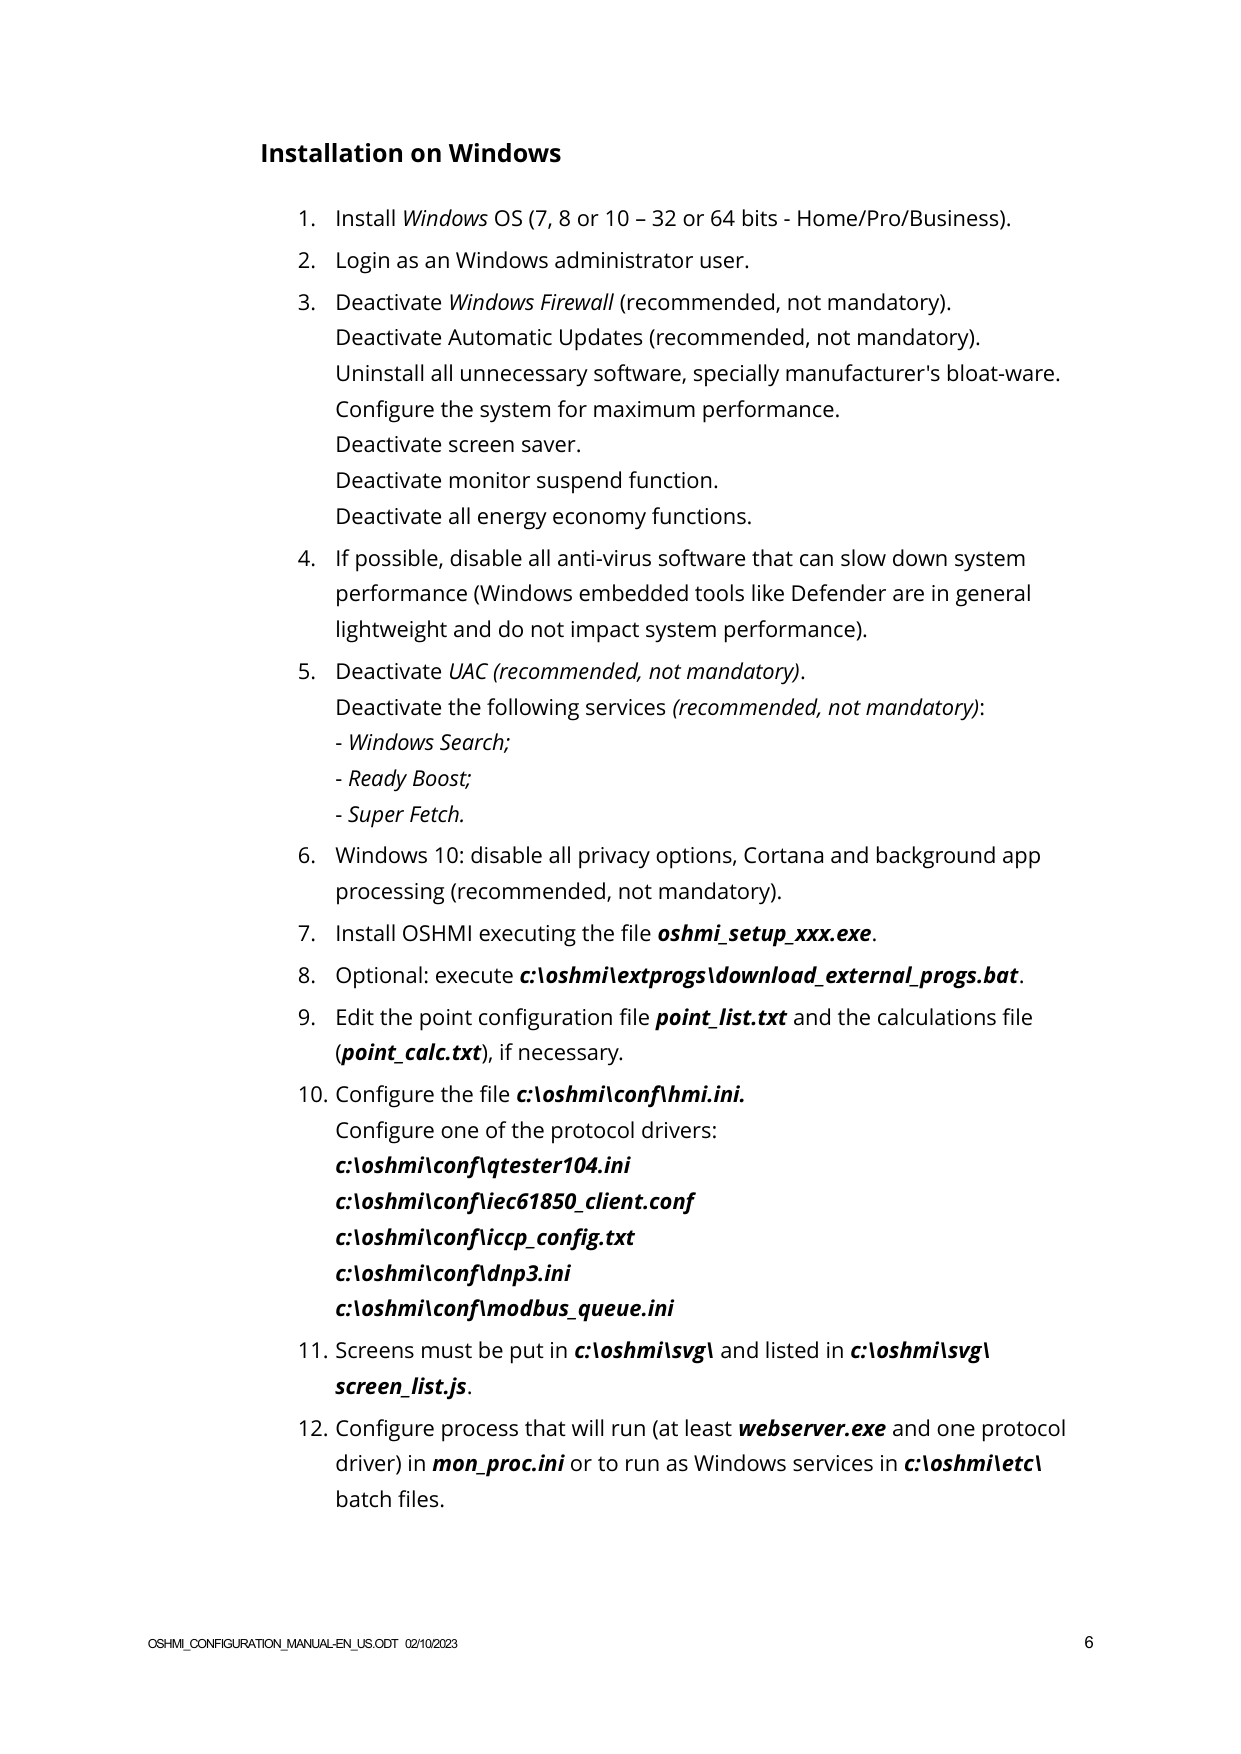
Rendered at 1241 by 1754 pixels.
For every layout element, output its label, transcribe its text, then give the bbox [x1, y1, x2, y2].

list Optional: execute c:\oshmi\extprogs\download_external_progs.bat. [298, 960, 1093, 989]
list Install Windows OS (7, 8 or 10 – 32 or 64 bits - Home/Pro/Business). [298, 203, 1093, 233]
list Configure the file c:\oshmi\conf\hmi.ini. Configure one of the protocol drivers: c:\oshmi\conf\qtester104.ini c:\oshmi\conf\iec61850_client.conf c:\oshmi\conf\iccp_config.txt c:\oshmi\conf\dnp3.ini c:\oshmi\conf\modbus_queue.ini [298, 1079, 1093, 1323]
list Login as an Windows administrator user. [298, 245, 1093, 274]
list Install OSHMI executing the file oshmi_setup_xxx.exe. [298, 918, 1093, 948]
list Windows 10: disable all privacy options, Cortana and background app processing (recommended, not mandatory). [298, 841, 1093, 906]
subtitle Installation on Windows [260, 136, 1093, 170]
list Deactivate Windows Firewall (recommended, not mandatory). Deactivate Automatic Updates (recommended, not mandatory). Uninstall all unnecessary software, specially manufacturer's bloat-ware. Configure the system for maximum performance. Deactivate screen saver. Deactivate monitor suspend function. Deactivate all energy economy functions. [298, 286, 1093, 531]
list Screens must be put in c:\oshmi\svg\ and listed in c:\oshmi\svg\screen_list.js. [298, 1335, 1093, 1401]
list Deactivate UAC (recommended, not mandatory). Deactivate the following services (recommended, not mandatory): - Windows Search; - Ready Boost; - Super Fetch. [298, 656, 1093, 828]
list Edit the point configuration file point_list.txt and the calculations file (point_calc.txt), if necessary. [298, 1002, 1093, 1067]
list Configure process that will run (at least webserver.exe and one protocol driver) in mon_proc.ini or to run as Windows services in c:\oshmi\etc\ batch files. [298, 1413, 1093, 1514]
list If possible, disable all anti-virus software that can slow down system performance (Windows embedded tools like Defender are in general lightweight and do not impact system performance). [298, 543, 1093, 644]
